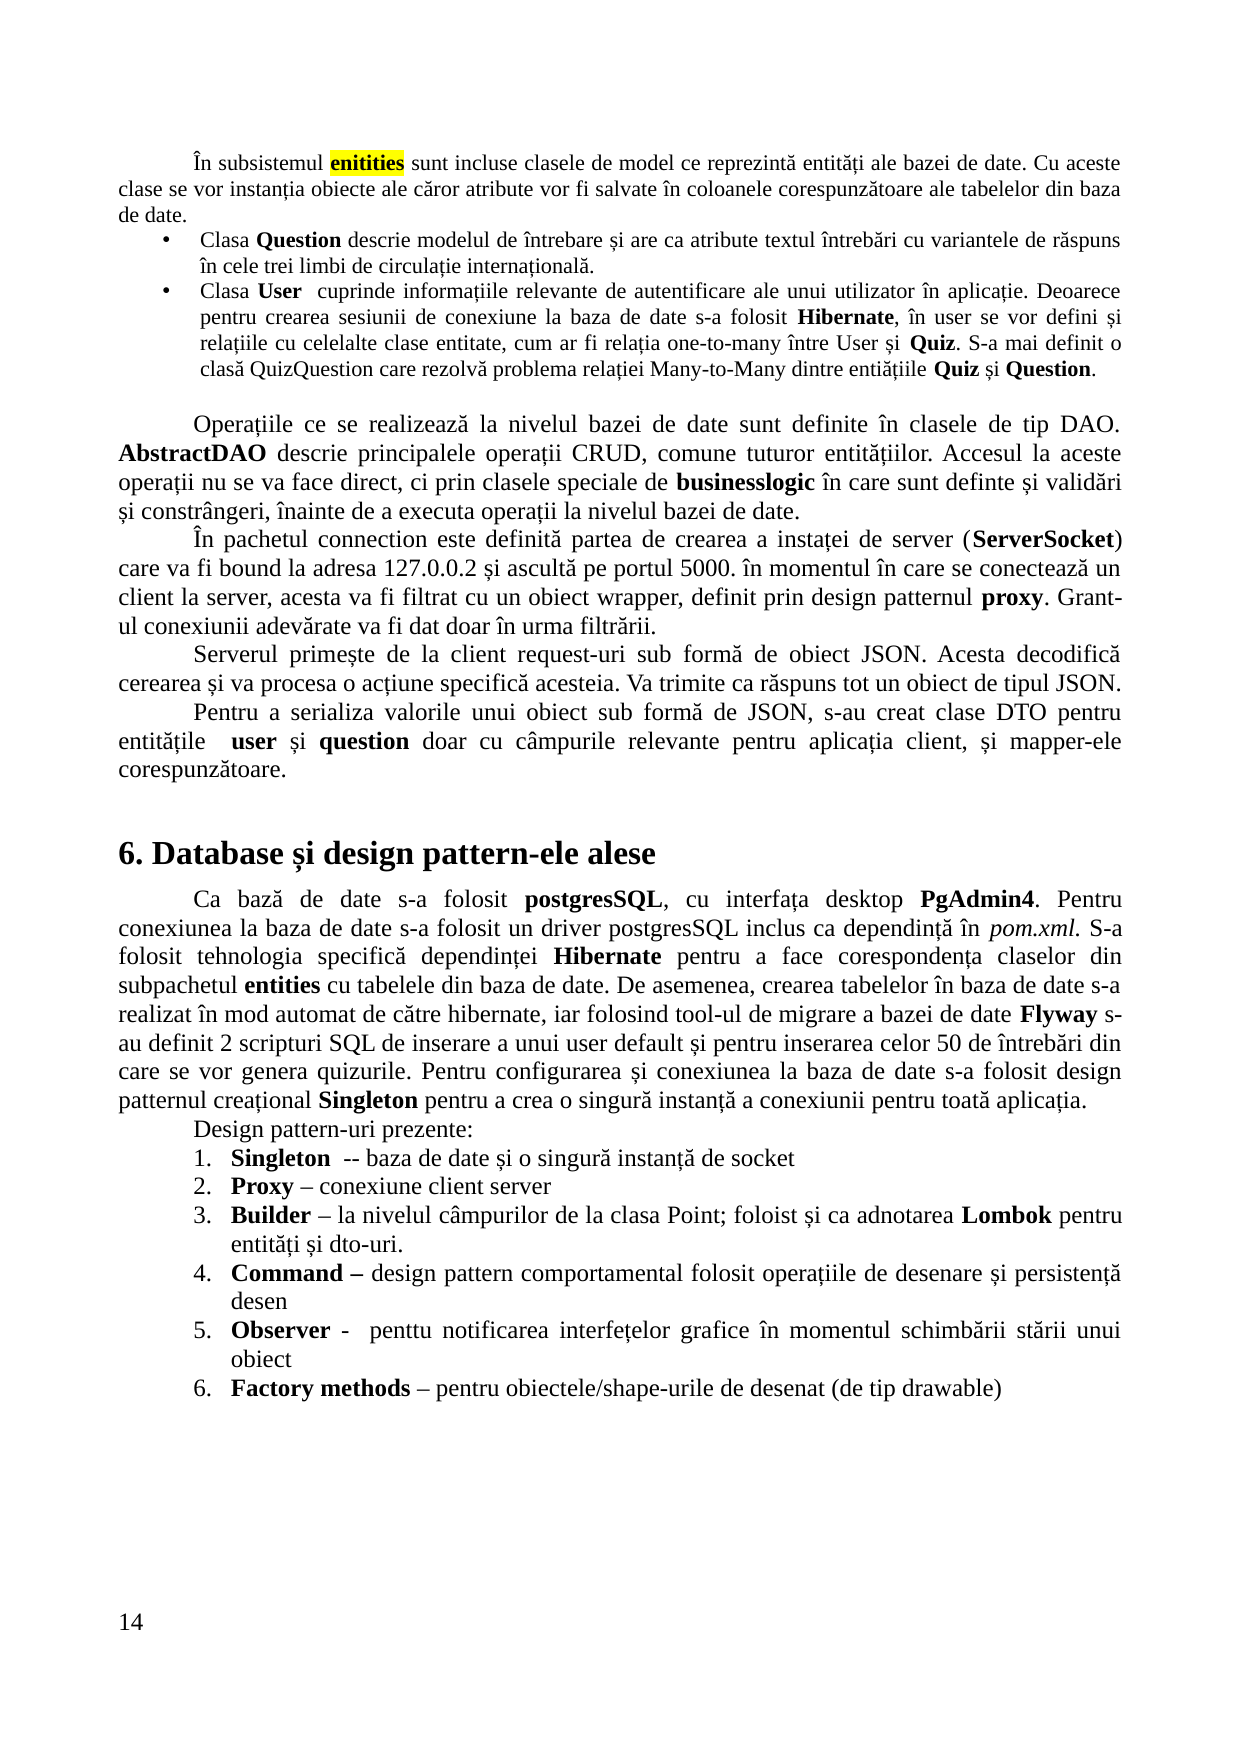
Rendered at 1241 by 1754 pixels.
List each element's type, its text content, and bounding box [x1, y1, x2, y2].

list Clasa User cuprinde informațiile relevante de autentificare ale unui utilizator în aplicație. Deoarece pentru crearea sesiunii de conexiune la baza de date s-a folosit Hibernate, în user se vor defini și relațiile cu celelalte clase entitate, cum ar fi relația one-to-many între User și Quiz. S-a mai definit o clasă QuizQuestion care rezolvă problema relației Many-to-Many dintre entiățiile Quiz și Question. [162, 278, 1122, 381]
text Serverul primește de la client request-uri sub formă de obiect JSON. Acesta decodifică cerearea și va procesa o acțiune specifică acesteia. Va trimite ca răspuns tot un obiect de tipul JSON. [118, 639, 1122, 697]
list Observer - penttu notificarea interfețelor grafice în momentul schimbării stării unui obiect [193, 1315, 1122, 1373]
text Operațiile ce se realizează la nivelul bazei de date sunt definite în clasele de tip DAO. AbstractDAO descrie principalele operații CRUD, comune tuturor entitățiilor. Accesul la aceste operații nu se va face direct, ci prin clasele speciale de businesslogic în care sunt definte și validări și constrângeri, înainte de a executa operații la nivelul bazei de date. [118, 409, 1122, 524]
text Ca bază de date s-a folosit postgresSQL, cu interfața desktop PgAdmin4. Pentru conexiunea la baza de date s-a folosit un driver postgresSQL inclus ca dependință în pom.xml. S-a folosit tehnologia specifică dependinței Hibernate pentru a face corespondența claselor din subpachetul entities cu tabelele din baza de date. De asemenea, crearea tabelelor în baza de date s-a realizat în mod automat de către hibernate, iar folosind tool-ul de migrare a bazei de date Flyway s-au definit 2 scripturi SQL de inserare a unui user default și pentru inserarea celor 50 de întrebări din care se vor genera quizurile. Pentru configurarea și conexiunea la baza de date s-a folosit design patternul creațional Singleton pentru a crea o singură instanță a conexiunii pentru toată aplicația. [118, 884, 1122, 1114]
text În pachetul connection este definită partea de crearea a instaței de server (ServerSocket) care va fi bound la adresa 127.0.0.2 și ascultă pe portul 5000. în momentul în care se conectează un client la server, acesta va fi filtrat cu un obiect wrapper, definit prin design patternul proxy. Grant-ul conexiunii adevărate va fi dat doar în urma filtrării. [118, 524, 1122, 639]
list Factory methods – pentru obiectele/shape-urile de desenat (de tip drawable) [193, 1373, 1122, 1401]
text Design pattern-uri prezente: [118, 1114, 1122, 1143]
list Builder – la nivelul câmpurilor de la clasa Point; foloist și ca adnotarea Lombok pentru entități și dto-uri. [193, 1200, 1122, 1258]
text Pentru a serializa valorile unui obiect sub formă de JSON, s-au creat clase DTO pentru entitățile user și question doar cu câmpurile relevante pentru aplicația client, și mapper-ele corespunzătoare. [118, 697, 1122, 783]
list Singleton -- baza de date și o singură instanță de socket [193, 1143, 1122, 1171]
list Command – design pattern comportamental folosit operațiile de desenare și persistență desen [193, 1258, 1122, 1315]
subtitle 6. Database și design pattern-ele alese [118, 833, 1122, 871]
list Clasa Question descrie modelul de întrebare și are ca atribute textul întrebări cu variantele de răspuns în cele trei limbi de circulație internațională. [162, 227, 1122, 278]
list Proxy – conexiune client server [193, 1171, 1122, 1200]
text În subsistemul enitities sunt incluse clasele de model ce reprezintă entități ale bazei de date. Cu aceste clase se vor instanția obiecte ale căror atribute vor fi salvate în coloanele corespunzătoare ale tabelelor din baza de date. [118, 150, 1122, 227]
